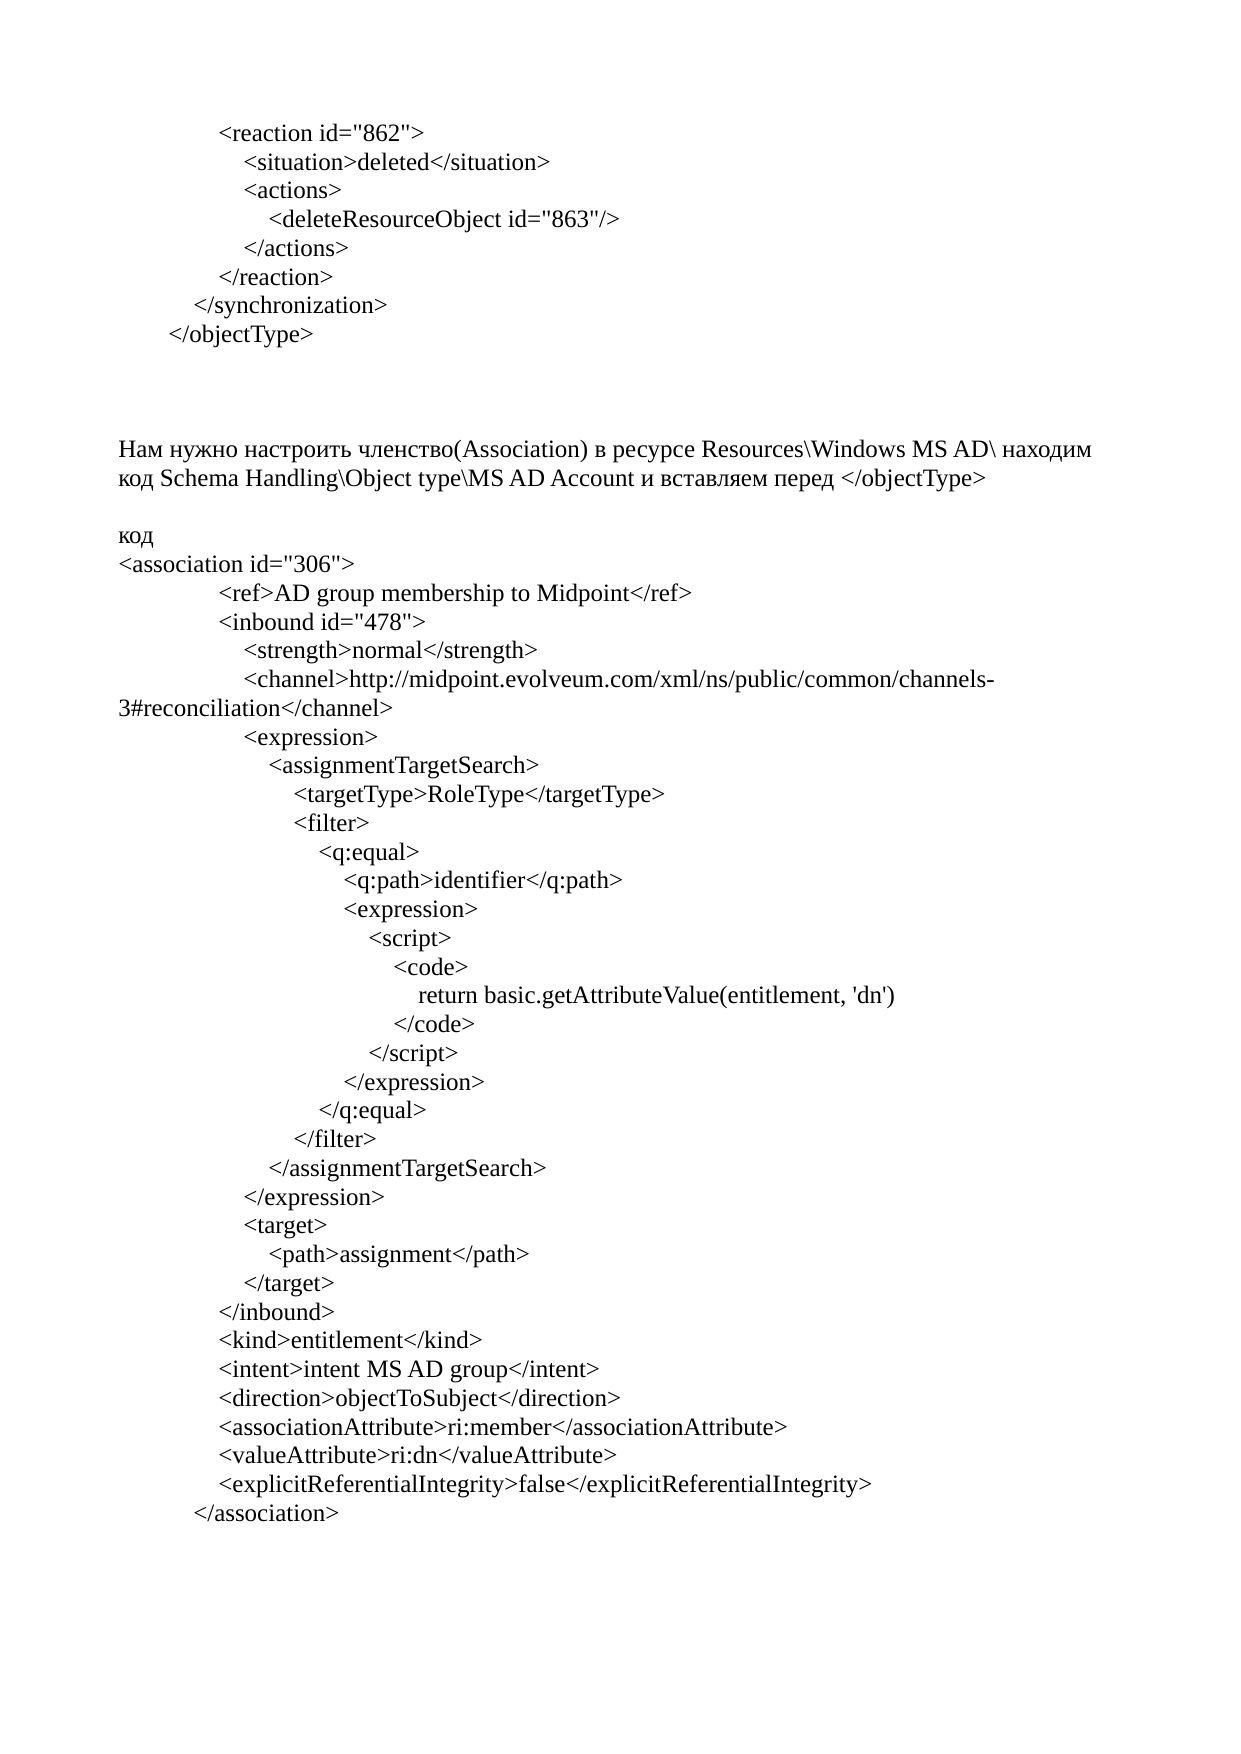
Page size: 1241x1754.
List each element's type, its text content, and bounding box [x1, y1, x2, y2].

text <path>assignment</path> [118, 1239, 1122, 1268]
text <associationAttribute>ri:member</associationAttribute> [118, 1412, 1122, 1441]
text <explicitReferentialIntegrity>false</explicitReferentialIntegrity> [118, 1469, 1122, 1498]
text </filter> [118, 1124, 1122, 1153]
text Нам нужно настроить членство(Association) в ресурсе Resources\Windows MS AD\ находим код Schema Handling\Object type\MS AD Account и вставляем перед </objectType> [118, 434, 1122, 492]
text </target> [118, 1268, 1122, 1297]
text <expression> [118, 894, 1122, 923]
text <script> [118, 923, 1122, 952]
text </association> [118, 1498, 1122, 1527]
text </inbound> [118, 1297, 1122, 1326]
text <intent>intent MS AD group</intent> [118, 1354, 1122, 1383]
text <target> [118, 1211, 1122, 1239]
text </synchronization> [118, 291, 1122, 319]
text </reaction> [118, 262, 1122, 291]
text <code> [118, 952, 1122, 981]
text <assignmentTargetSearch> [118, 751, 1122, 779]
text </assignmentTargetSearch> [118, 1153, 1122, 1182]
text <kind>entitlement</kind> [118, 1326, 1122, 1354]
text return basic.getAttributeValue(entitlement, 'dn') [118, 981, 1122, 1009]
text <expression> [118, 722, 1122, 751]
text </expression> [118, 1067, 1122, 1096]
text <filter> [118, 808, 1122, 837]
text </script> [118, 1038, 1122, 1067]
text </expression> [118, 1182, 1122, 1211]
text </objectType> [118, 319, 1122, 348]
text <deleteResourceObject id="863"/> [118, 204, 1122, 233]
text <valueAttribute>ri:dn</valueAttribute> [118, 1441, 1122, 1469]
text </code> [118, 1009, 1122, 1038]
text <ref>AD group membership to Midpoint</ref> [118, 578, 1122, 607]
text <q:path>identifier</q:path> [118, 866, 1122, 894]
text <targetType>RoleType</targetType> [118, 779, 1122, 808]
text <q:equal> [118, 837, 1122, 866]
text код [118, 521, 1122, 549]
text <situation>deleted</situation> [118, 147, 1122, 176]
text <association id="306"> [118, 549, 1122, 578]
text <actions> [118, 176, 1122, 204]
text </q:equal> [118, 1096, 1122, 1124]
text <inbound id="478"> [118, 607, 1122, 636]
text </actions> [118, 233, 1122, 262]
text <strength>normal</strength> [118, 636, 1122, 664]
text <reaction id="862"> [118, 118, 1122, 147]
text <channel>http://midpoint.evolveum.com/xml/ns/public/common/channels-3#reconciliation</channel> [118, 664, 1122, 722]
text <direction>objectToSubject</direction> [118, 1383, 1122, 1412]
